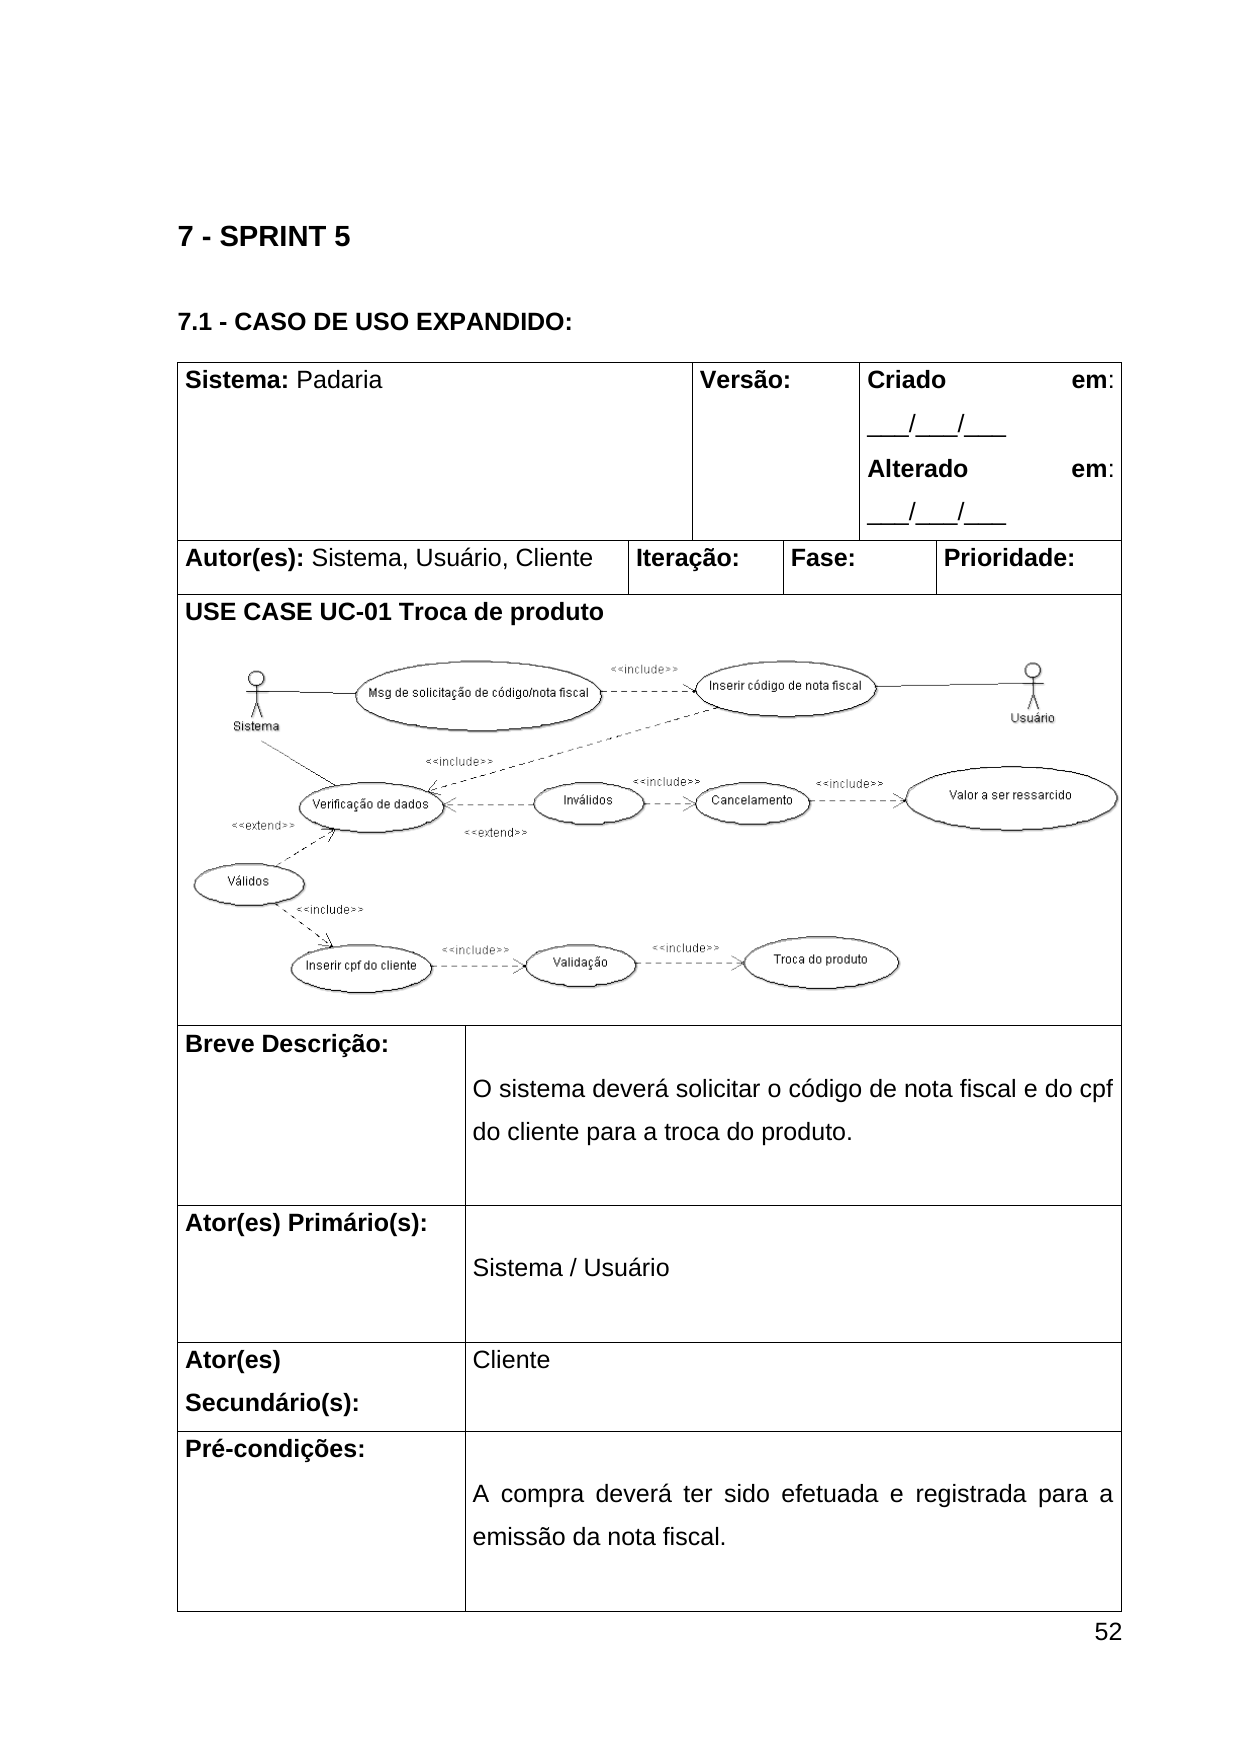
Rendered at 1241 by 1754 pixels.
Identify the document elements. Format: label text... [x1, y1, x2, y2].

table_header Criado em: ___/___/___ Alterado em: ___/___/___ [860, 363, 1121, 540]
table_cell O sistema deverá solicitar o código de nota fiscal e do cpf do cliente para a troca do produto. [466, 1026, 1121, 1205]
table_cell Sistema / Usuário [466, 1206, 1121, 1342]
subtitle 7 - SPRINT 5 [177, 219, 1122, 252]
table_cell Fase: [784, 541, 936, 594]
table_cell Autor(es): Sistema, Usuário, Cliente [178, 541, 628, 594]
subtitle 7.1 - CASO DE USO EXPANDIDO: [177, 307, 1122, 335]
table_cell A compra deverá ter sido efetuada e registrada para a emissão da nota fiscal. [466, 1432, 1121, 1611]
picture [184, 642, 1122, 1012]
table_cell Breve Descrição: [178, 1026, 465, 1205]
table_cell Iteração: [629, 541, 783, 594]
table_cell USE CASE UC-01 Troca de produto [178, 595, 1121, 1025]
table_cell Pré-condições: [178, 1432, 465, 1611]
table_cell Cliente [466, 1343, 1121, 1431]
table_cell Ator(es) Secundário(s): [178, 1343, 465, 1431]
table_header Versão: [693, 363, 859, 540]
table_header Sistema: Padaria [178, 363, 692, 540]
table_cell Prioridade: [937, 541, 1121, 594]
table_cell Ator(es) Primário(s): [178, 1206, 465, 1342]
